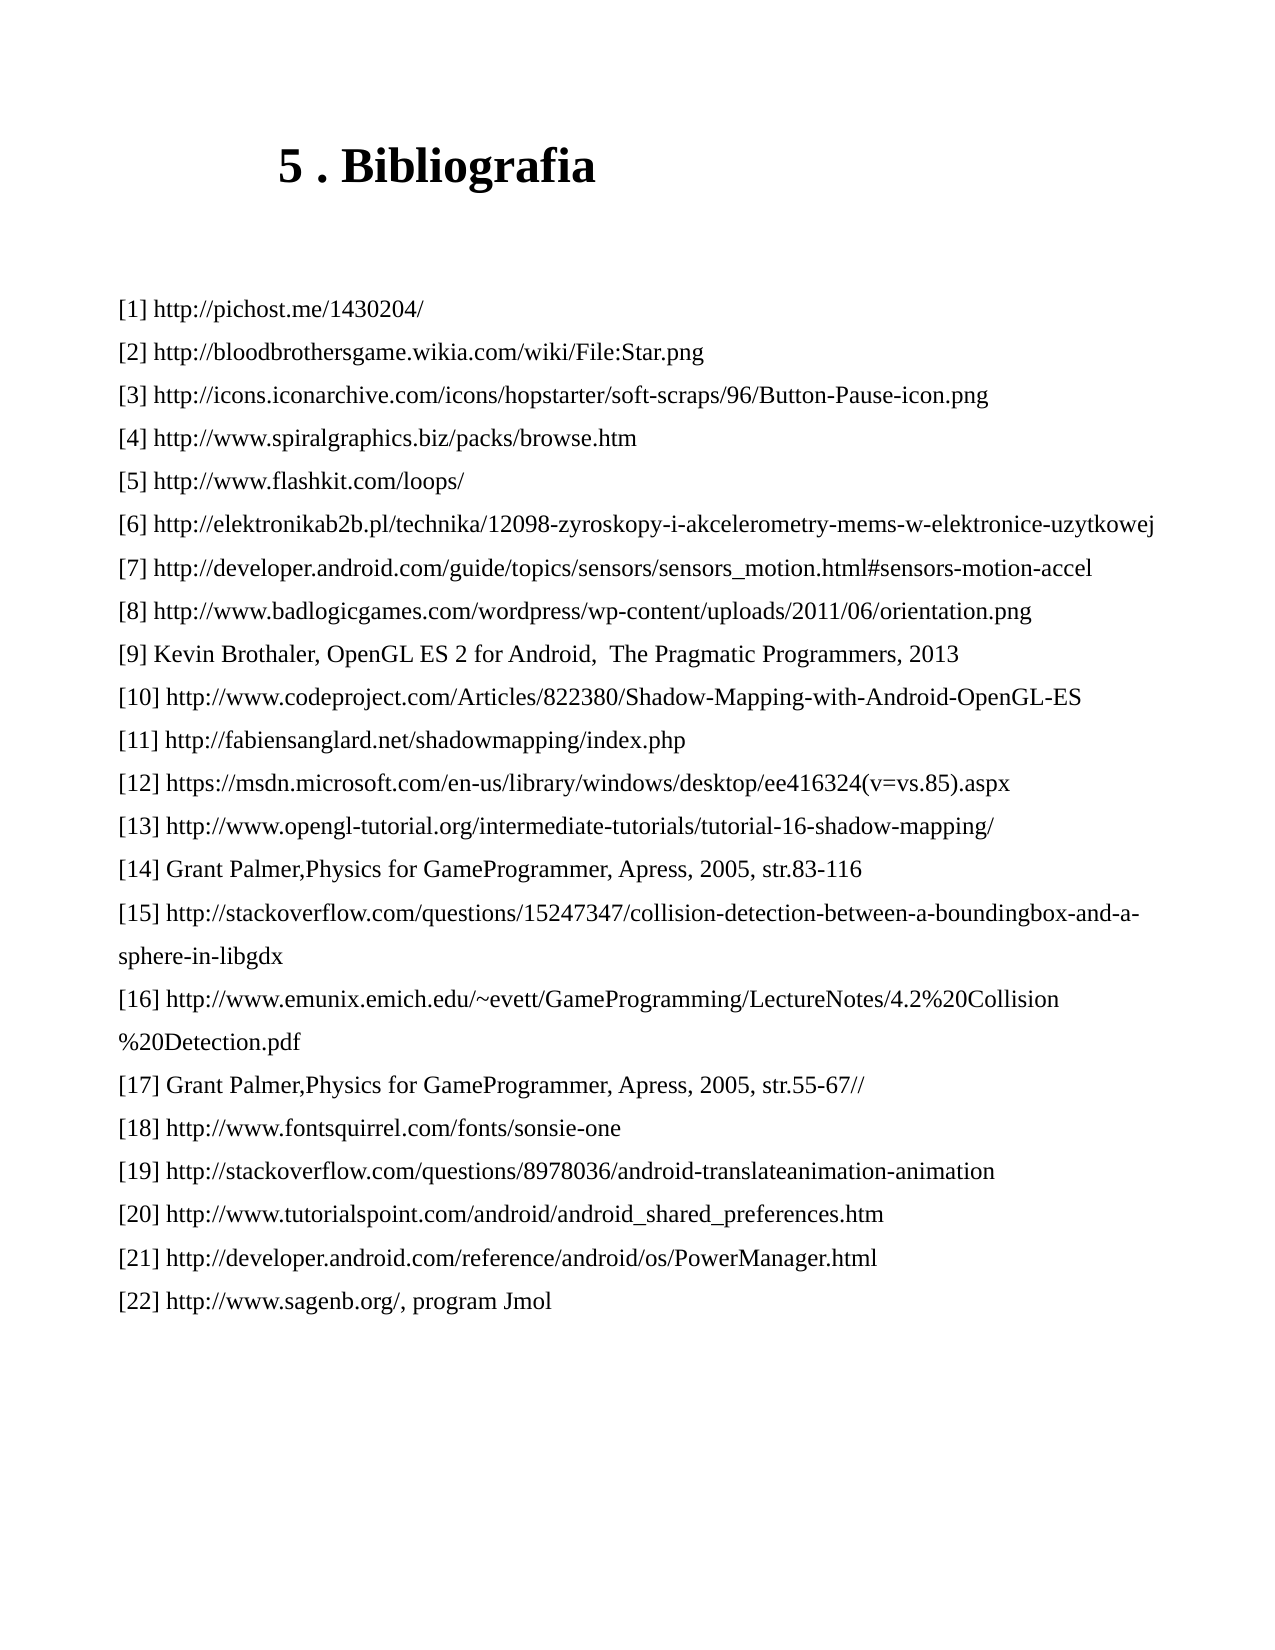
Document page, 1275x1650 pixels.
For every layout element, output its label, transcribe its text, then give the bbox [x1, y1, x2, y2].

text [13] http://www.opengl-tutorial.org/intermediate-tutorials/tutorial-16-shadow-mapping/ [118, 811, 1157, 840]
text [3] http://icons.iconarchive.com/icons/hopstarter/soft-scraps/96/Button-Pause-icon.png [118, 380, 1157, 409]
text [7] http://developer.android.com/guide/topics/sensors/sensors_motion.html#sensors-motion-accel [118, 553, 1157, 581]
text [1] http://pichost.me/1430204/ [118, 294, 1157, 323]
text [15] http://stackoverflow.com/questions/15247347/collision-detection-between-a-boundingbox-and-a-sphere-in-libgdx [118, 898, 1157, 969]
text [19] http://stackoverflow.com/questions/8978036/android-translateanimation-animation [118, 1156, 1157, 1185]
text [16] http://www.emunix.emich.edu/~evett/GameProgramming/LectureNotes/4.2%20Collision%20Detection.pdf [118, 984, 1157, 1056]
text [2] http://bloodbrothersgame.wikia.com/wiki/File:Star.png [118, 337, 1157, 366]
text [8] http://www.badlogicgames.com/wordpress/wp-content/uploads/2011/06/orientation.png [118, 596, 1157, 624]
text [11] http://fabiensanglard.net/shadowmapping/index.php [118, 725, 1157, 754]
text [17] Grant Palmer,Physics for GameProgrammer, Apress, 2005, str.55-67// [118, 1070, 1157, 1099]
text [5] http://www.flashkit.com/loops/ [118, 466, 1157, 495]
text [6] http://elektronikab2b.pl/technika/12098-zyroskopy-i-akcelerometry-mems-w-elektronice-uzytkowej [118, 509, 1157, 538]
text [21] http://developer.android.com/reference/android/os/PowerManager.html [118, 1243, 1157, 1271]
text [4] http://www.spiralgraphics.biz/packs/browse.htm [118, 423, 1157, 452]
subtitle . Bibliografia [266, 136, 1157, 193]
text [14] Grant Palmer,Physics for GameProgrammer, Apress, 2005, str.83-116 [118, 854, 1157, 883]
text [10] http://www.codeproject.com/Articles/822380/Shadow-Mapping-with-Android-OpenGL-ES [118, 682, 1157, 711]
text [22] http://www.sagenb.org/, program Jmol [118, 1286, 1157, 1314]
text [18] http://www.fontsquirrel.com/fonts/sonsie-one [118, 1113, 1157, 1142]
text [20] http://www.tutorialspoint.com/android/android_shared_preferences.htm [118, 1199, 1157, 1228]
text [12] https://msdn.microsoft.com/en-us/library/windows/desktop/ee416324(v=vs.85).aspx [118, 768, 1157, 797]
text [9] Kevin Brothaler, OpenGL ES 2 for Android, The Pragmatic Programmers, 2013 [118, 639, 1157, 668]
